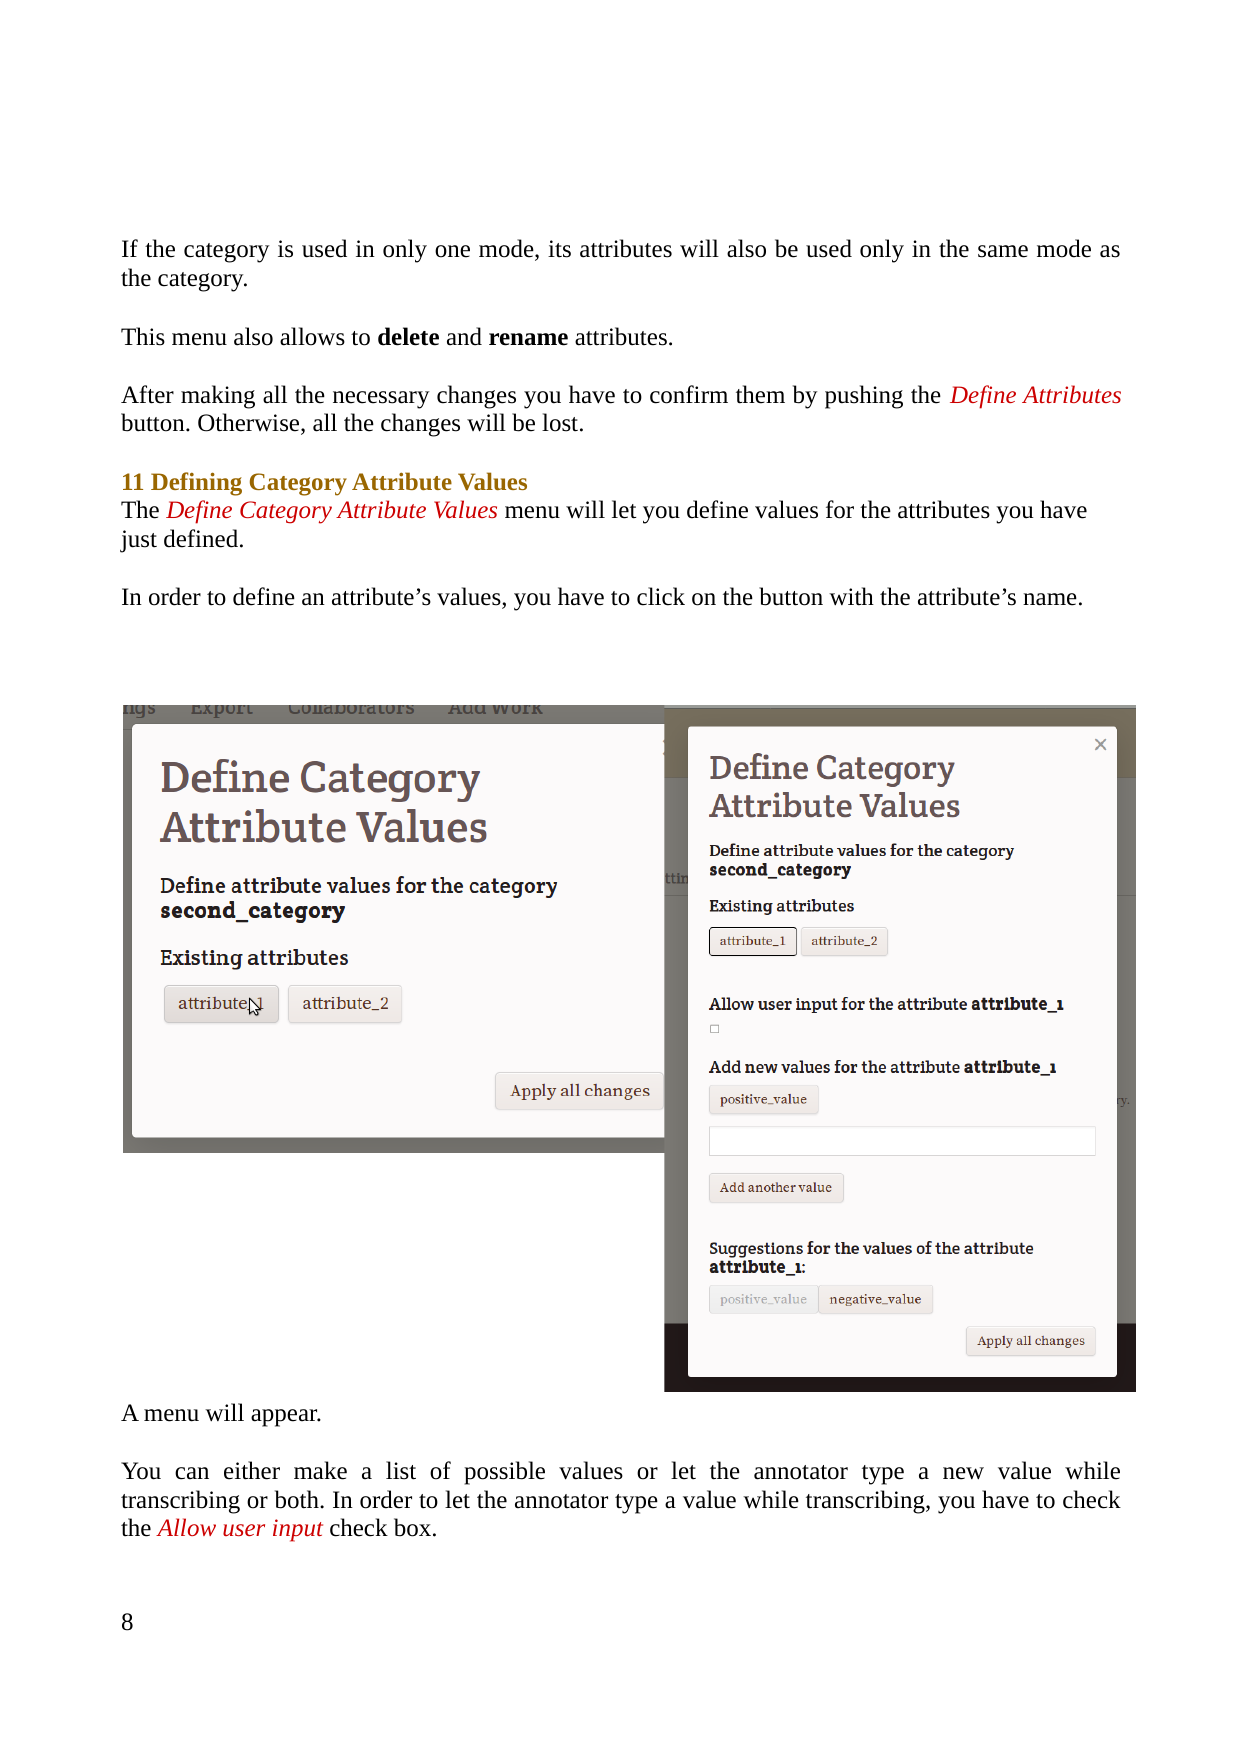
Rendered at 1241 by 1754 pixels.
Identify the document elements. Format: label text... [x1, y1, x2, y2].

text This menu also allows to delete and rename attributes. [121, 322, 1122, 350]
picture [596, 705, 687, 1153]
text A menu will appear. [121, 1398, 1122, 1426]
text If the category is used in only one mode, its attributes will also be used only in the same mode as the category. [121, 234, 1122, 292]
text After making all the necessary changes you have to confirm them by pushing the Define Attributes button. Otherwise, all the changes will be lost. [121, 380, 1122, 437]
picture [1044, 705, 1118, 1392]
text In order to define an attribute’s values, you have to click on the button with the attribute’s name. [121, 582, 1122, 611]
text 11 Defining Category Attribute Values The Define Category Attribute Values menu will let you define values for the attributes you have just defined. [121, 467, 1122, 553]
text You can either make a list of possible values or let the annotator type a new value while transcribing or both. In order to let the annotator type a value while transcribing, you have to check the Allow user input check box. [121, 1456, 1122, 1542]
